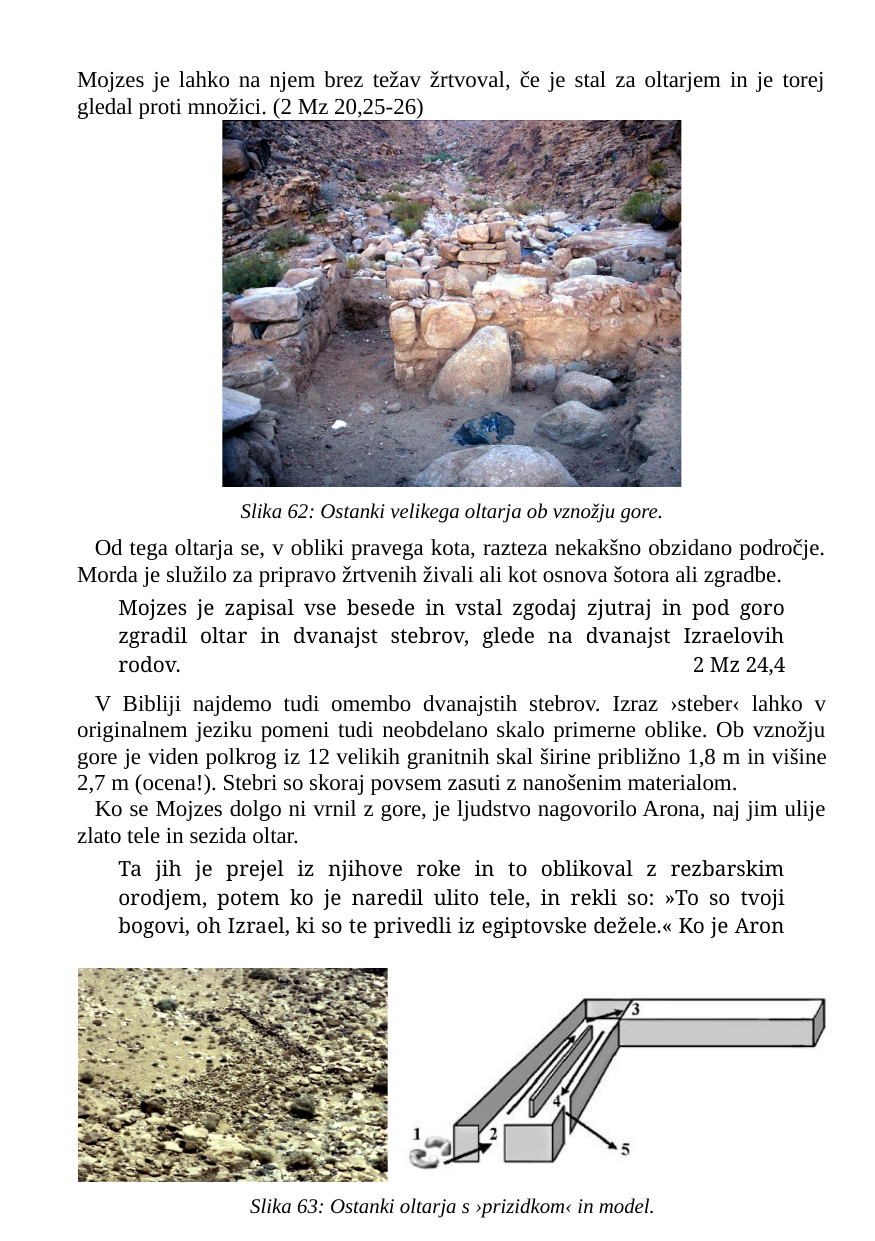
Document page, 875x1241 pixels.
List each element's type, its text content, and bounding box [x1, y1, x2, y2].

text Slika 63: Ostanki oltarja s ›prizidkom‹ in model. [78, 966, 827, 1218]
text Mojzes je zapisal vse besede in vstal zgodaj zjutraj in pod goro zgradil oltar in dvanajst stebrov, glede na dvanajst Izraelovih rodov. 2 Mz 24,4 [118, 593, 785, 678]
text Ta jih je prejel iz njihove roke in to oblikoval z rezbarskim orodjem, potem ko je naredil ulito tele, in rekli so: »To so tvoji bogovi, oh Izrael, ki so te privedli iz egiptovske dežele.« Ko je Aron [118, 854, 785, 939]
text Ko se Mojzes dolgo ni vrnil z gore, je ljudstvo nagovorilo Arona, naj jim ulije zlato tele in sezida oltar. [77, 796, 827, 848]
picture [222, 120, 682, 487]
text V Bibliji najdemo tudi omembo dvanajstih stebrov. Izraz ›steber‹ lahko v originalnem jeziku pomeni tudi neobdelano skalo primerne oblike. Ob vznožju gore je viden polkrog iz 12 velikih granitnih skal širine približno 1,8 m in višine 2,7 m (ocena!). Stebri so skoraj povsem zasuti z nanošenim materialom. [77, 690, 827, 796]
picture [78, 968, 388, 1182]
text Od tega oltarja se, v obliki pravega kota, razteza nekakšno obzidano področje. Morda je služilo za pripravo žrtvenih živali ali kot osnova šotora ali zgradbe. [77, 119, 827, 587]
picture [404, 992, 833, 1170]
text Mojzes je lahko na njem brez težav žrtvoval, če je stal za oltarjem in je torej gledal proti množici. (2 Mz 20,25-26) [77, 66, 827, 119]
text Slika 62: Ostanki velikega oltarja ob vznožju gore. [222, 487, 681, 523]
